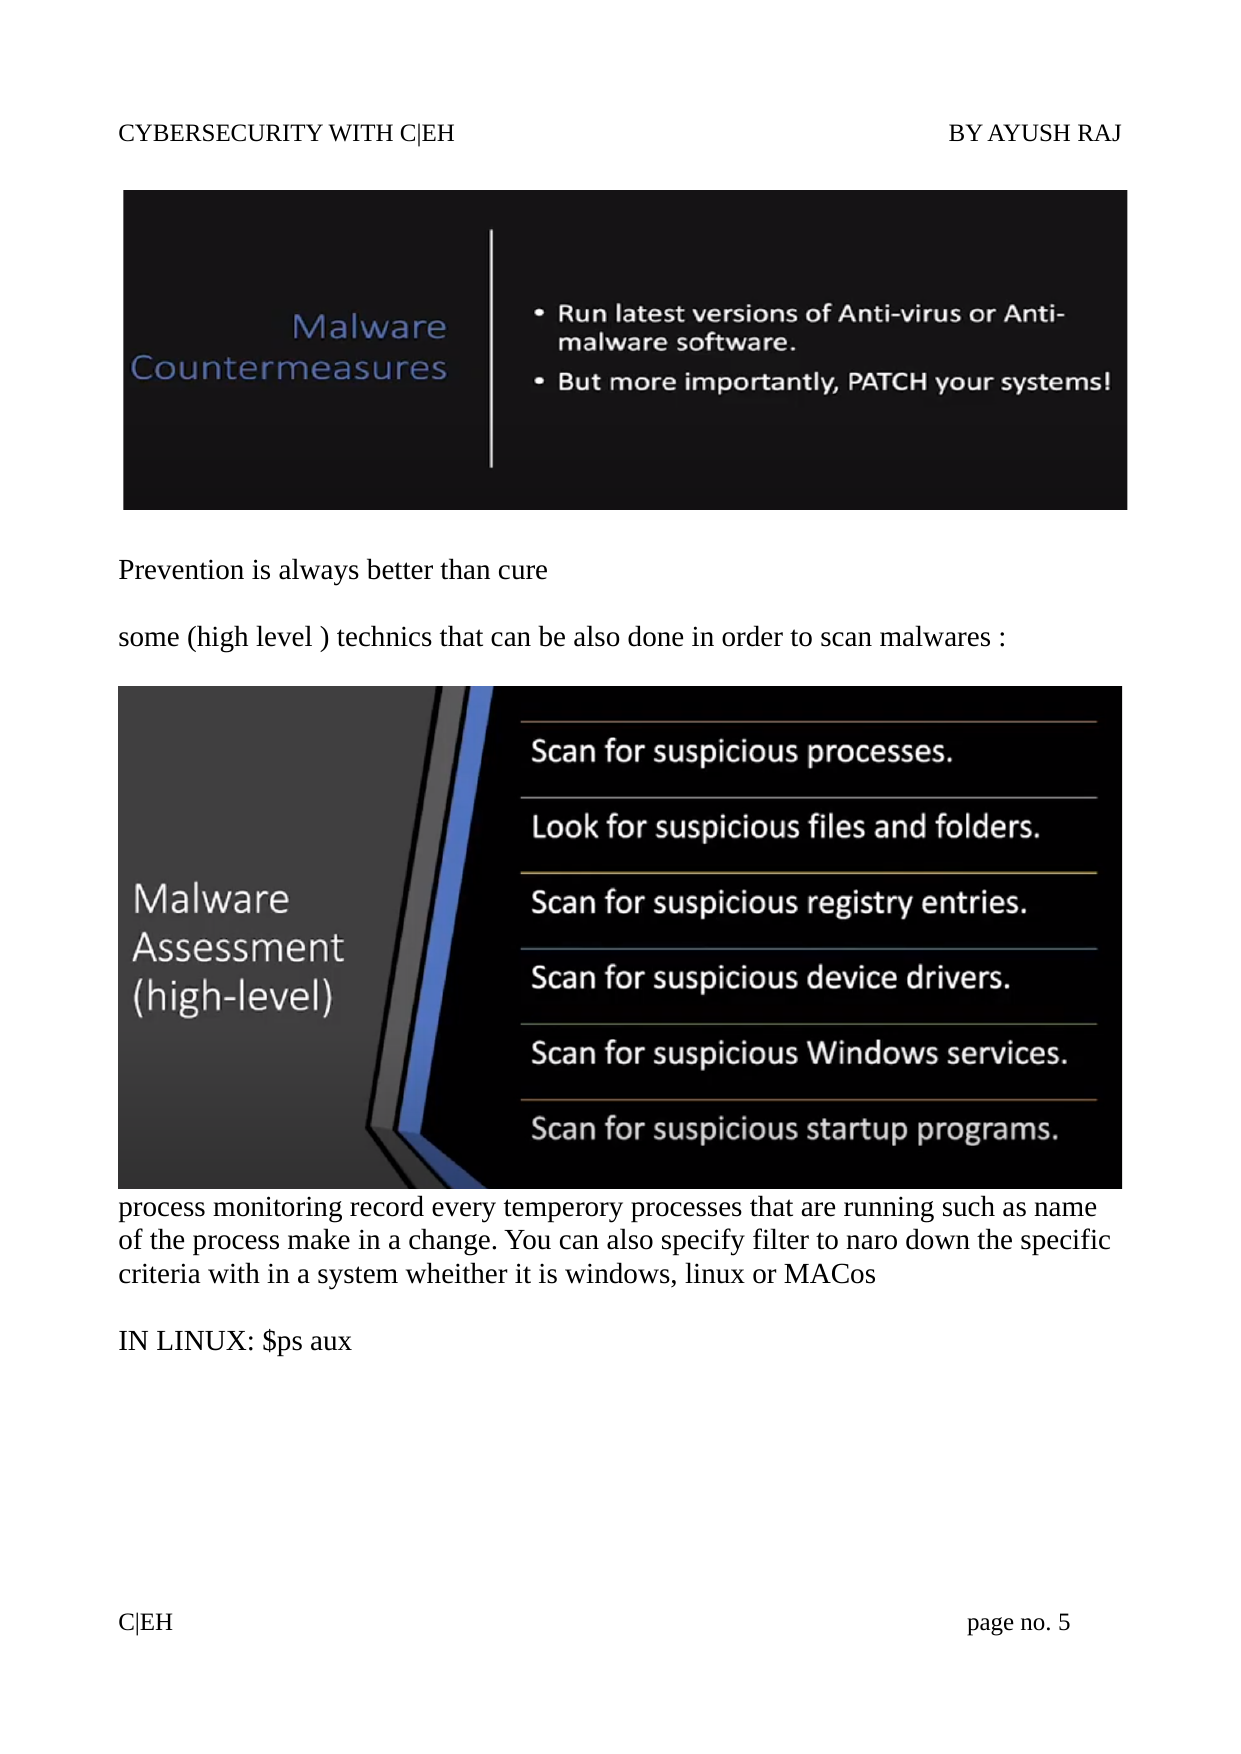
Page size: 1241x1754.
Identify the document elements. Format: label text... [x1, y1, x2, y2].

text process monitoring record every temperory processes that are running such as name of the process make in a change. You can also specify filter to naro down the specific criteria with in a system wheither it is windows, linux or MACos [118, 1189, 1122, 1289]
picture [118, 686, 1123, 1189]
text some (high level ) technics that can be also done in order to scan malwares : [118, 619, 1122, 653]
text Prevention is always better than cure [118, 552, 1122, 586]
picture [123, 190, 1128, 510]
text IN LINUX: $ps aux [118, 1323, 1122, 1356]
